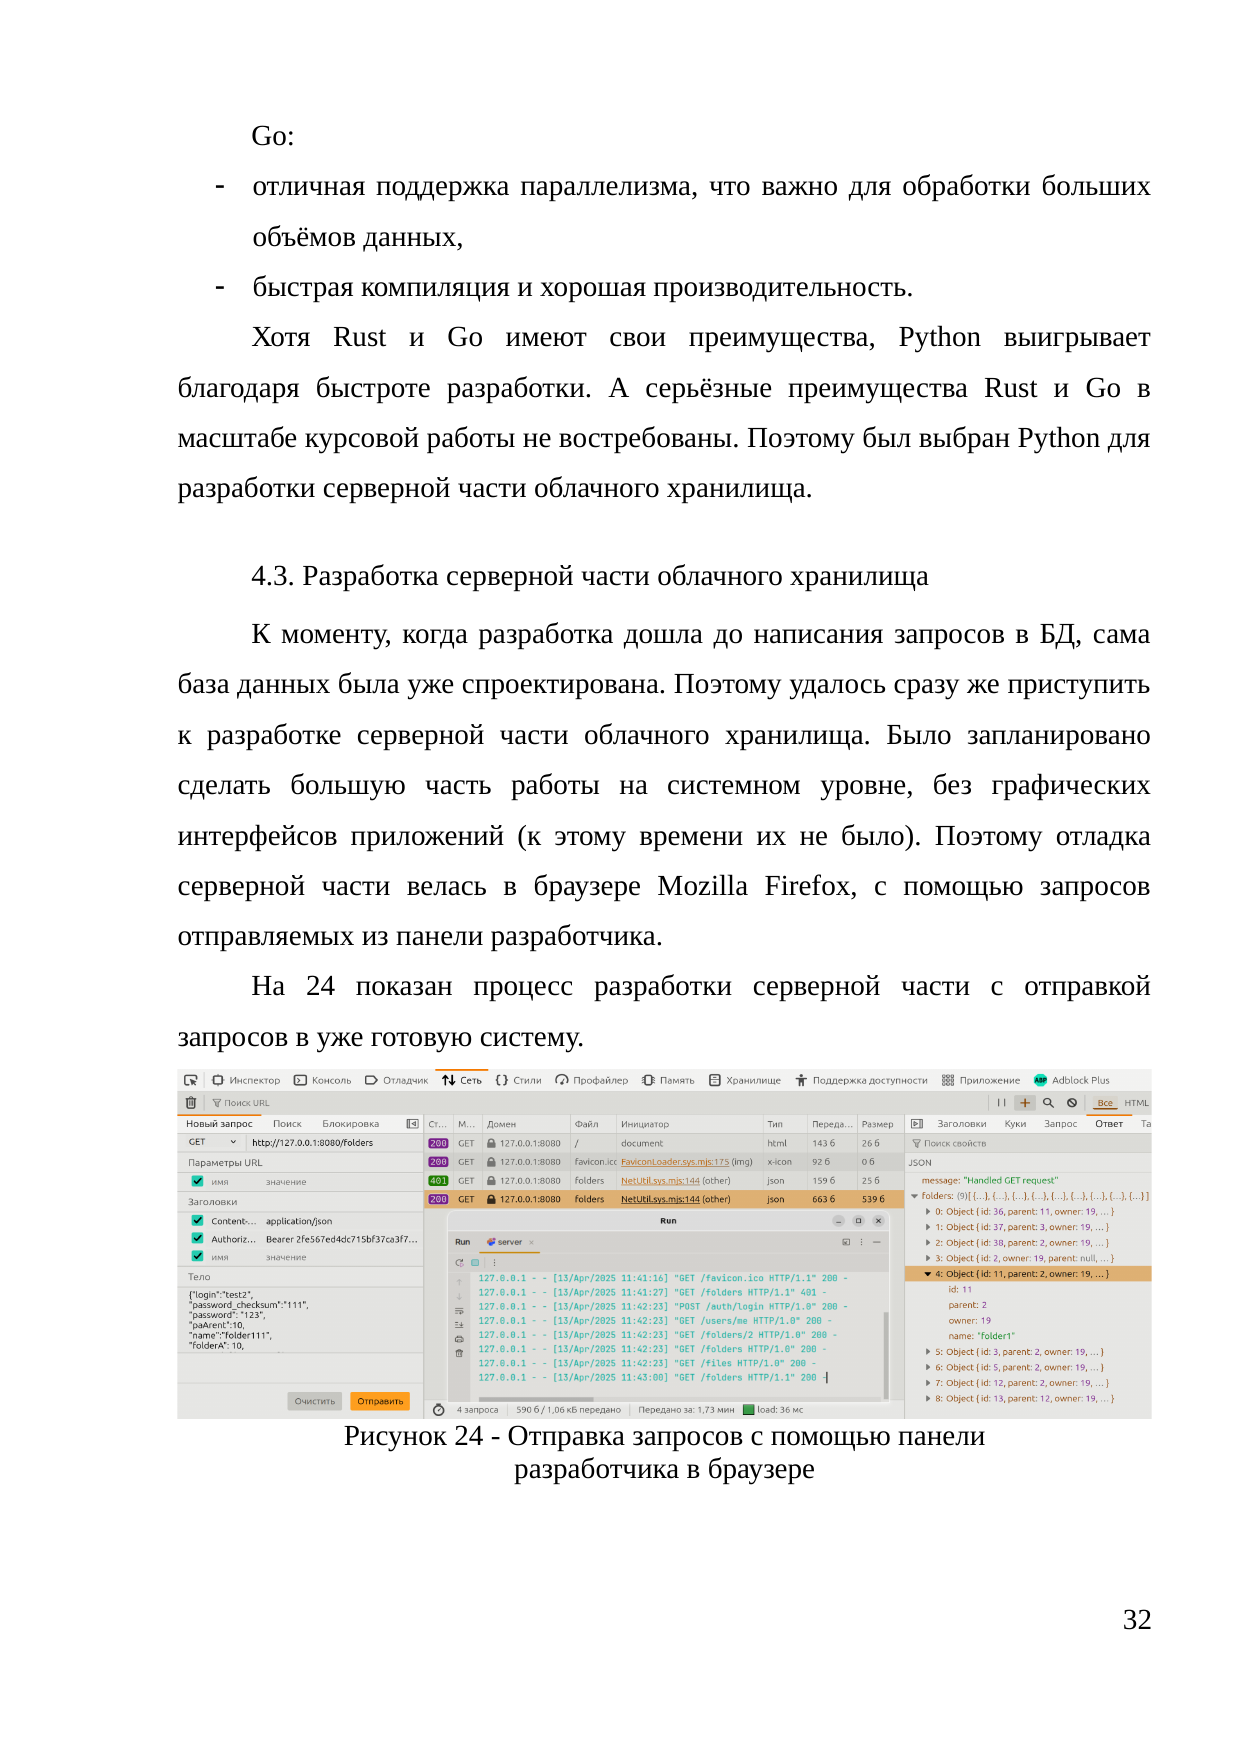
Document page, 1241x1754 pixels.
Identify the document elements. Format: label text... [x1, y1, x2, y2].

text Хотя Rust и Go имеют свои преимущества, Python выигрывает благодаря быстроте разработки. А серьёзные преимущества Rust и Go в масштабе курсовой работы не востребованы. Поэтому был выбран Python для разработки серверной части облачного хранилища. [177, 319, 1152, 504]
picture [177, 1069, 1152, 1419]
list отличная поддержка параллелизма, что важно для обработки больших объёмов данных, [215, 168, 1152, 252]
text Go: [177, 118, 1152, 152]
text На Рисунок 24 показан процесс разработки серверной части с отправкой запросов в уже готовую систему. [177, 968, 1152, 1052]
subtitle 4.3. Разработка серверной части облачного хранилища [177, 558, 1152, 592]
text К моменту, когда разработка дошла до написания запросов в БД, сама база данных была уже спроектирована. Поэтому удалось сразу же приступить к разработке серверной части облачного хранилища. Было запланировано сделать большую часть работы на системном уровне, без графических интерфейсов приложений (к этому времени их не было). Поэтому отладка серверной части велась в браузере Mozilla Firefox, с помощью запросов отправляемых из панели разработчика. [177, 616, 1152, 952]
text Рисунок 24 - Отправка запросов с помощью панели разработчика в браузере [295, 1419, 1033, 1485]
list быстрая компиляция и хорошая производительность. [215, 269, 1152, 303]
